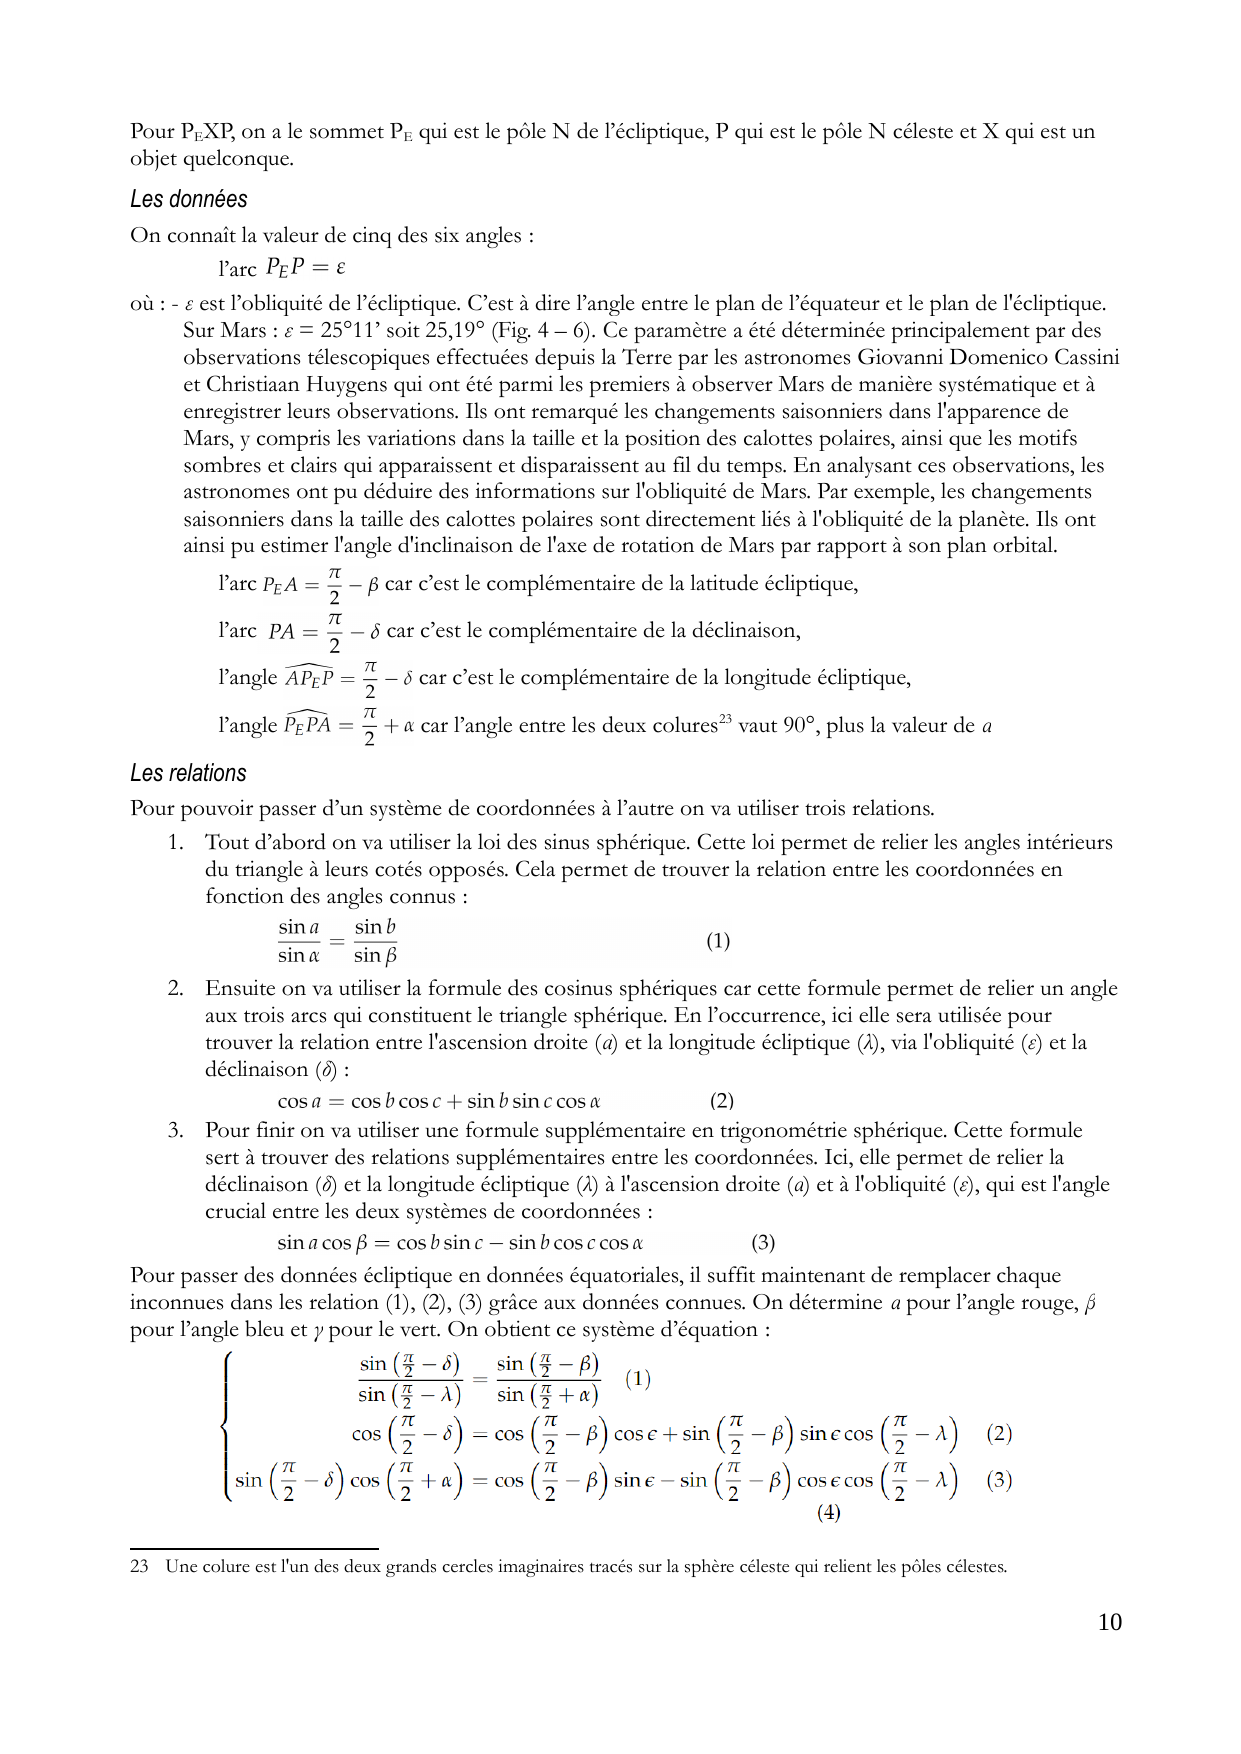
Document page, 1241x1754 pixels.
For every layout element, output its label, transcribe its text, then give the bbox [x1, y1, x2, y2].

text l’angle [218, 661, 283, 699]
text car c’est le complémentaire de la latitude écliptique, [379, 566, 1122, 605]
picture [262, 566, 379, 606]
text car c’est le complémentaire de la déclinaison, [381, 612, 1122, 653]
list Tout d’abord on va utiliser la loi des sinus sphérique. Cette loi permet de relier les angles intérieurs du triangle à leurs cotés opposés. Cela permet de trouver la relation entre les coordonnées en fonction des angles connus : [167, 829, 1122, 910]
text Les données [130, 184, 1122, 212]
text Pour pouvoir passer d’un système de coordonnées à l’autre on va utiliser trois relations. [130, 795, 1122, 822]
text Pour passer des données écliptique en données équatoriales, il suffit maintenant de remplacer chaque inconnues dans les relation (1), (2), (3) grâce aux données connues. On détermine α pour l’angle rouge, β pour l’angle bleu et γ pour le vert. On obtient ce système d’équation : [130, 1262, 1122, 1343]
text Une colure est l'un des deux grands cercles imaginaires tracés sur la sphère céleste qui relient les pôles célestes. [130, 1555, 1122, 1577]
text l’arc [218, 255, 1122, 282]
text car c’est le complémentaire de la longitude écliptique, [413, 661, 1122, 699]
text On connaît la valeur de cinq des six angles : [130, 221, 1122, 248]
list Ensuite on va utiliser la formule des cosinus sphériques car cette formule permet de relier un angle aux trois arcs qui constituent le triangle sphérique. En l’occurrence, ici elle sera utilisée pour trouver la relation entre l'ascension droite (α) et la longitude écliptique (λ), via l'obliquité (ε) et la déclinaison (δ) : [167, 975, 1122, 1083]
text l’angle [218, 707, 283, 746]
picture [277, 1232, 778, 1255]
picture [277, 1090, 737, 1110]
list Pour finir on va utiliser une formule supplémentaire en trigonométrie sphérique. Cette formule sert à trouver des relations supplémentaires entre les coordonnées. Ici, elle permet de relier la déclinaison (δ) et la longitude écliptique (λ) à l'ascension droite (α) et à l'obliquité (ε), qui est l'angle crucial entre les deux systèmes de coordonnées : [167, 1117, 1122, 1225]
picture [283, 706, 415, 746]
text l’arc [218, 612, 256, 653]
picture [218, 1350, 1014, 1523]
picture [283, 660, 413, 700]
text Pour PEXP, on a le sommet PE qui est le pôle N de l’écliptique, P qui est le pôle N céleste et X qui est un objet quelconque. [130, 118, 1122, 172]
text où : - ε est l’obliquité de l’écliptique. C’est à dire l’angle entre le plan de l’équateur et le plan de l'écliptique. Sur Mars : ε = 25°11’ soit 25,19° (Fig. 4 – 6). Ce paramètre a été déterminée principalement par des observations télescopiques effectuées depuis la Terre par les astronomes Giovanni Domenico Cassini et Christiaan Huygens qui ont été parmi les premiers à observer Mars de manière systématique et à enregistrer leurs observations. Ils ont remarqué les changements saisonniers dans l'apparence de Mars, y compris les variations dans la taille et la position des calottes polaires, ainsi que les motifs sombres et clairs qui apparaissent et disparaissent au fil du temps. En analysant ces observations, les astronomes ont pu déduire des informations sur l'obliquité de Mars. Par exemple, les changements saisonniers dans la taille des calottes polaires sont directement liés à l'obliquité de la planète. Ils ont ainsi pu estimer l'angle d'inclinaison de l'axe de rotation de Mars par rapport à son plan orbital. [130, 289, 1122, 559]
picture [277, 917, 733, 968]
text car l’angle entre les deux colures vaut 90°, plus la valeur de α [415, 707, 1122, 746]
picture [262, 257, 346, 281]
text l’arc [218, 566, 262, 605]
text Les relations [130, 758, 1122, 786]
picture [256, 612, 381, 654]
